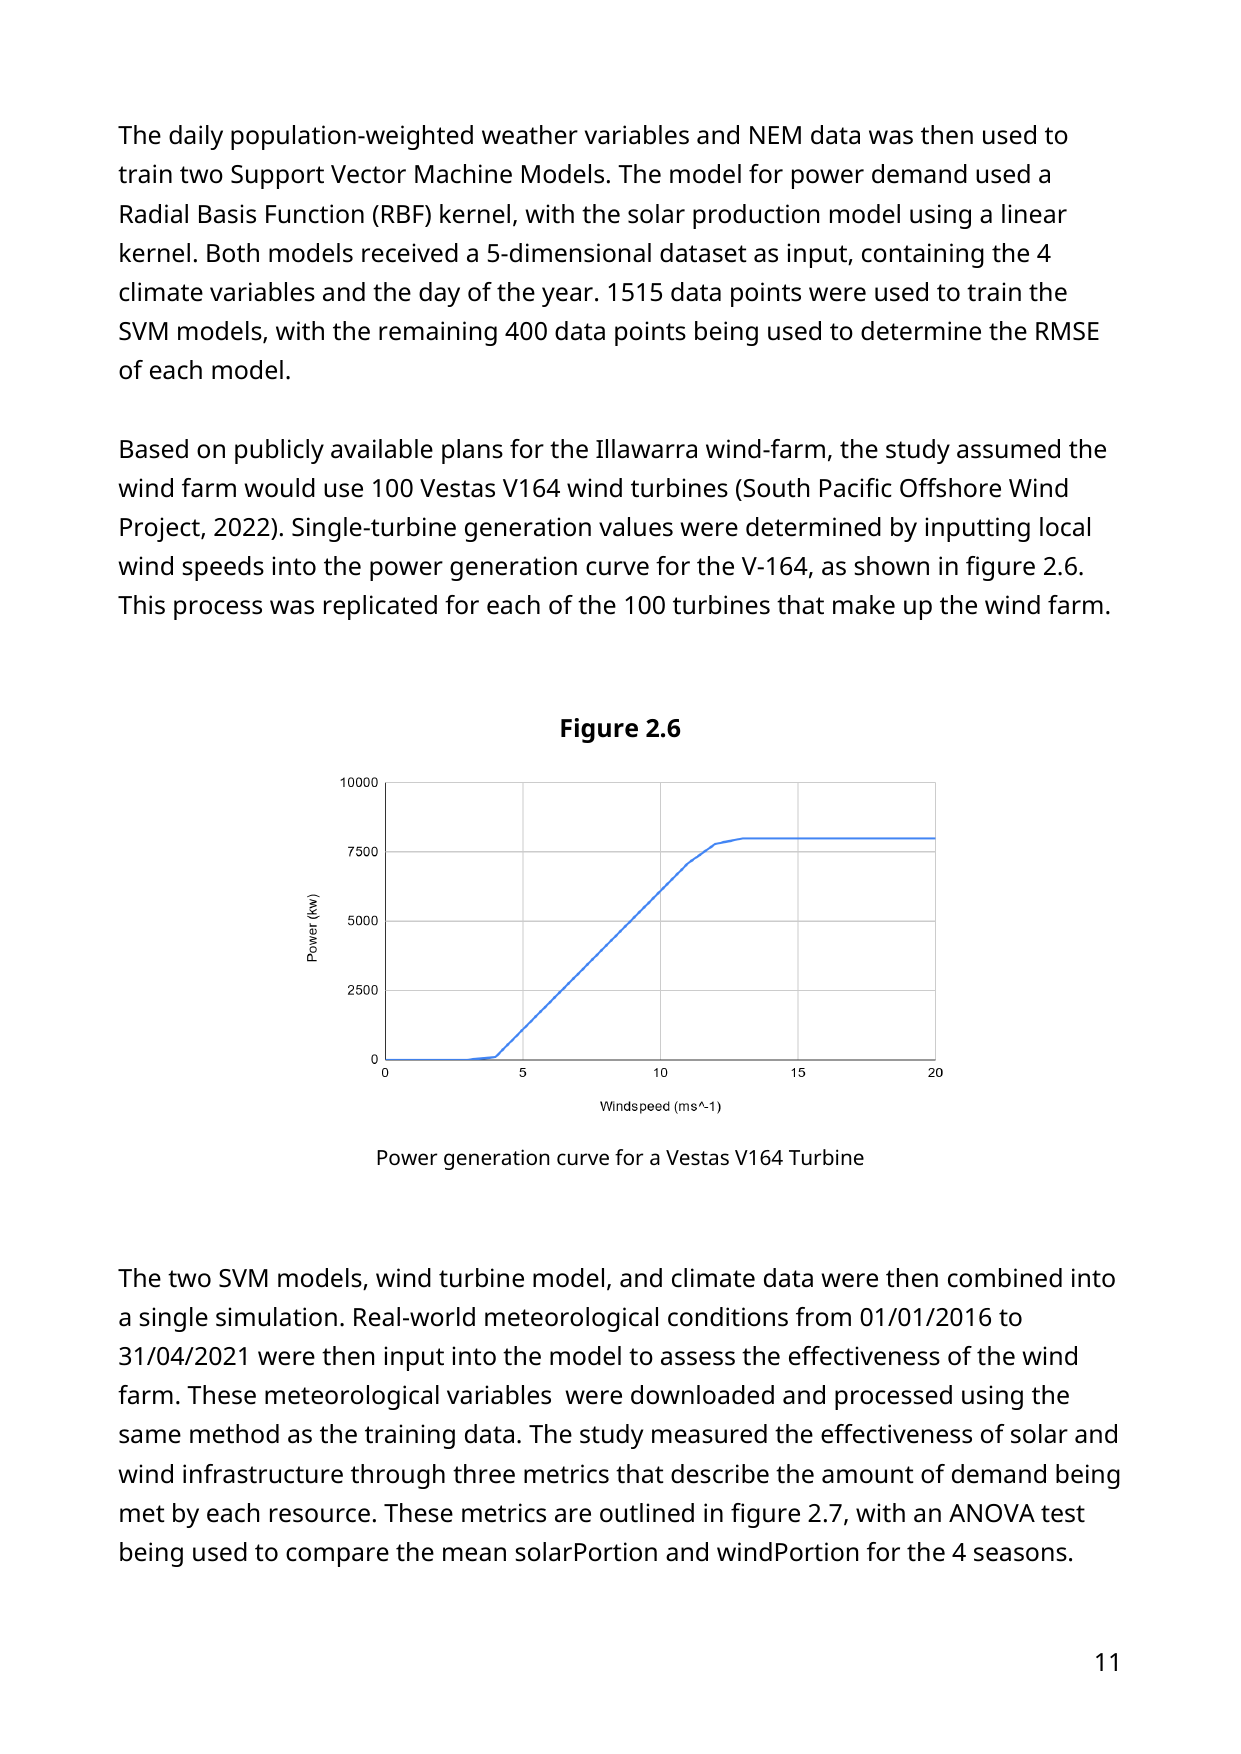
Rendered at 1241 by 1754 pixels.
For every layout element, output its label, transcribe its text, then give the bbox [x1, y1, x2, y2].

table_cell Power generation curve for a Vestas V164 Turbine [264, 1133, 976, 1182]
text The two SVM models, wind turbine model, and climate data were then combined into a single simulation. Real-world meteorological conditions from 01/01/2016 to 31/04/2021 were then input into the model to assess the effectiveness of the wind farm. These meteorological variables were downloaded and processed using the same method as the training data. The study measured the effectiveness of solar and wind infrastructure through three metrics that describe the amount of demand being met by each resource. These metrics are outlined in figure 2.7, with an ANOVA test being used to compare the mean solarPortion and windPortion for the 4 seasons. [118, 1260, 1122, 1569]
table_cell [264, 755, 976, 1133]
table_header Figure 2.6 [264, 700, 976, 755]
picture [285, 765, 956, 1123]
text Based on publicly available plans for the Illawarra wind-farm, the study assumed the wind farm would use 100 Vestas V164 wind turbines (South Pacific Offshore Wind Project, 2022). Single-turbine generation values were determined by inputting local wind speeds into the power generation curve for the V-164, as shown in figure 2.6. This process was replicated for each of the 100 turbines that make up the wind farm. [118, 431, 1122, 622]
text The daily population-weighted weather variables and NEM data was then used to train two Support Vector Machine Models. The model for power demand used a Radial Basis Function (RBF) kernel, with the solar production model using a linear kernel. Both models received a 5-dimensional dataset as input, containing the 4 climate variables and the day of the year. 1515 data points were used to train the SVM models, with the remaining 400 data points being used to determine the RMSE of each model. [118, 118, 1122, 387]
